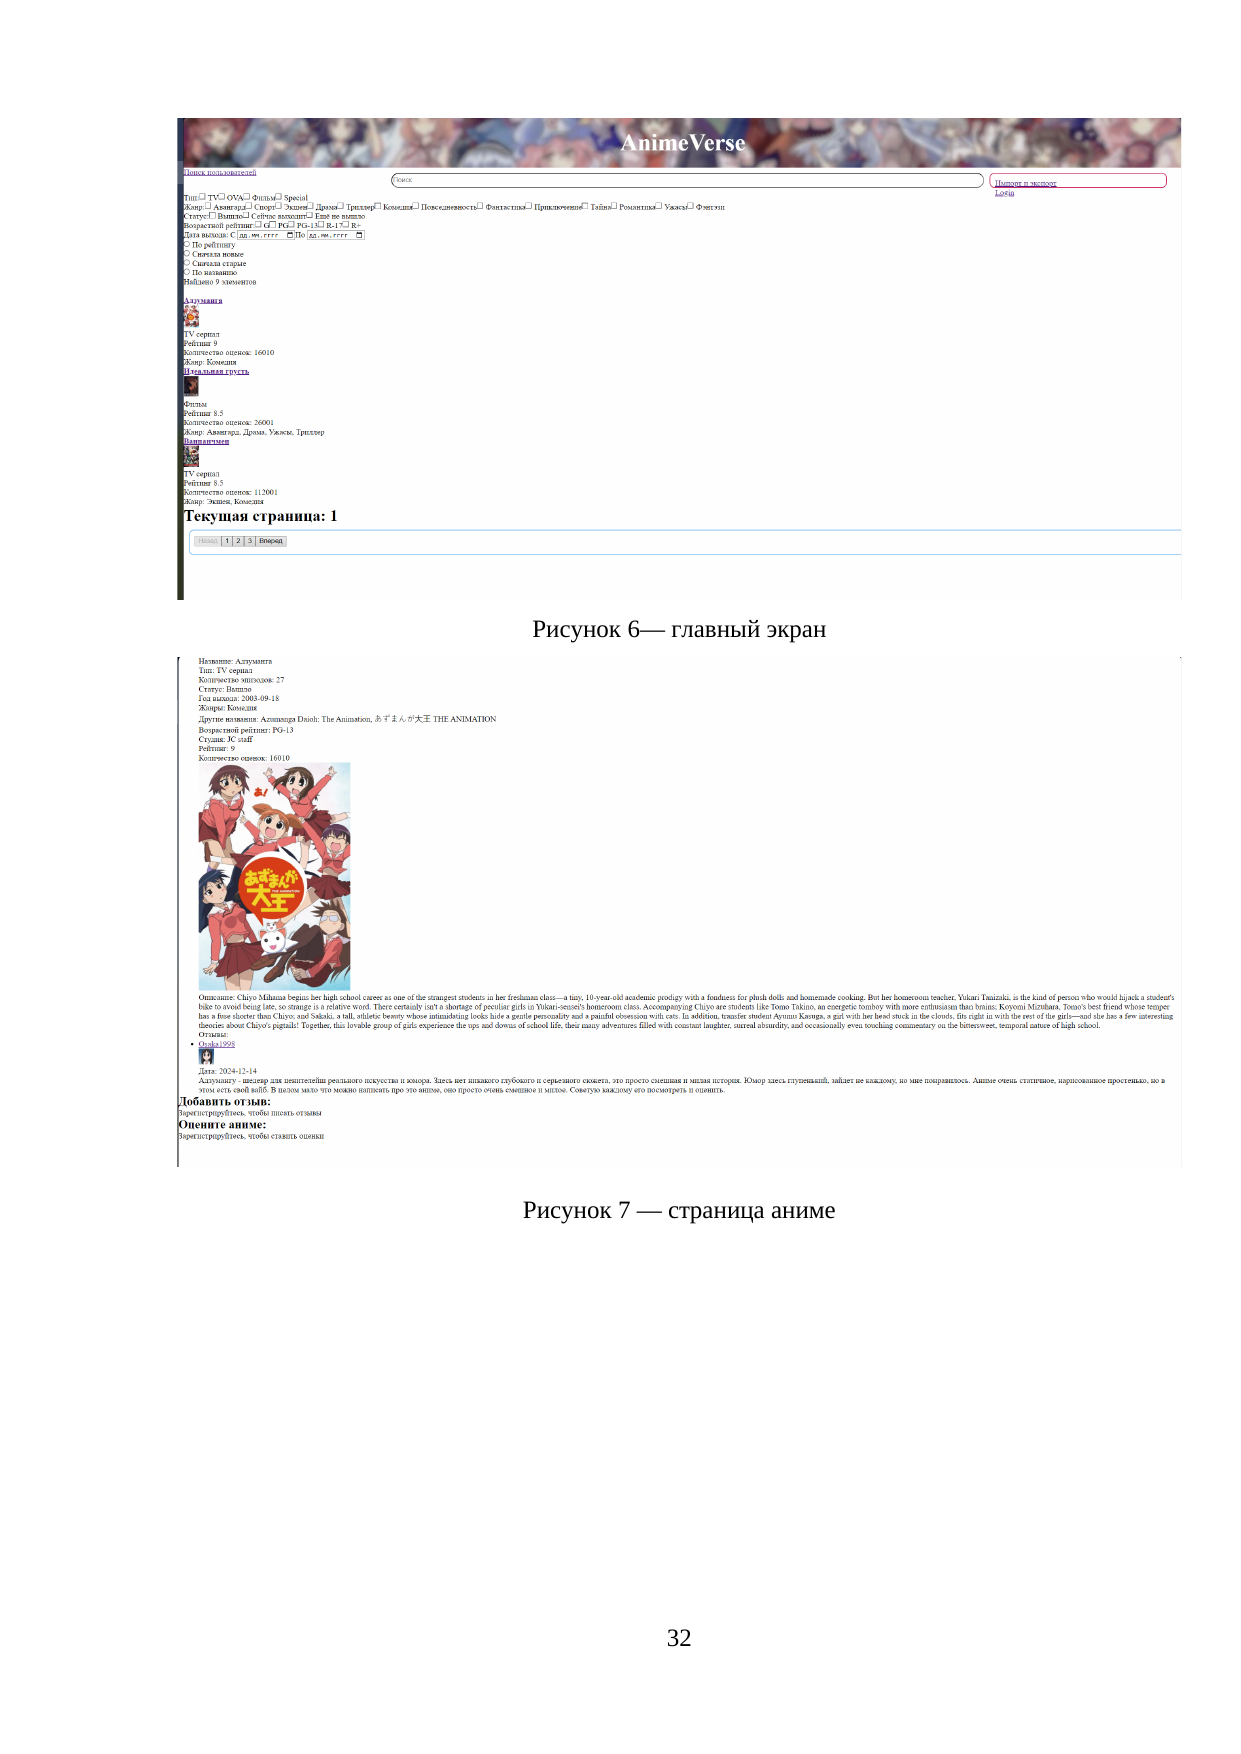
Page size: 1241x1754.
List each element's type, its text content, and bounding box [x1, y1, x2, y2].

picture [177, 657, 1182, 1167]
text Рисунок 7 — страница аниме [177, 1167, 1181, 1224]
picture [177, 118, 1182, 600]
text Рисунок 6— главный экран [177, 600, 1181, 643]
